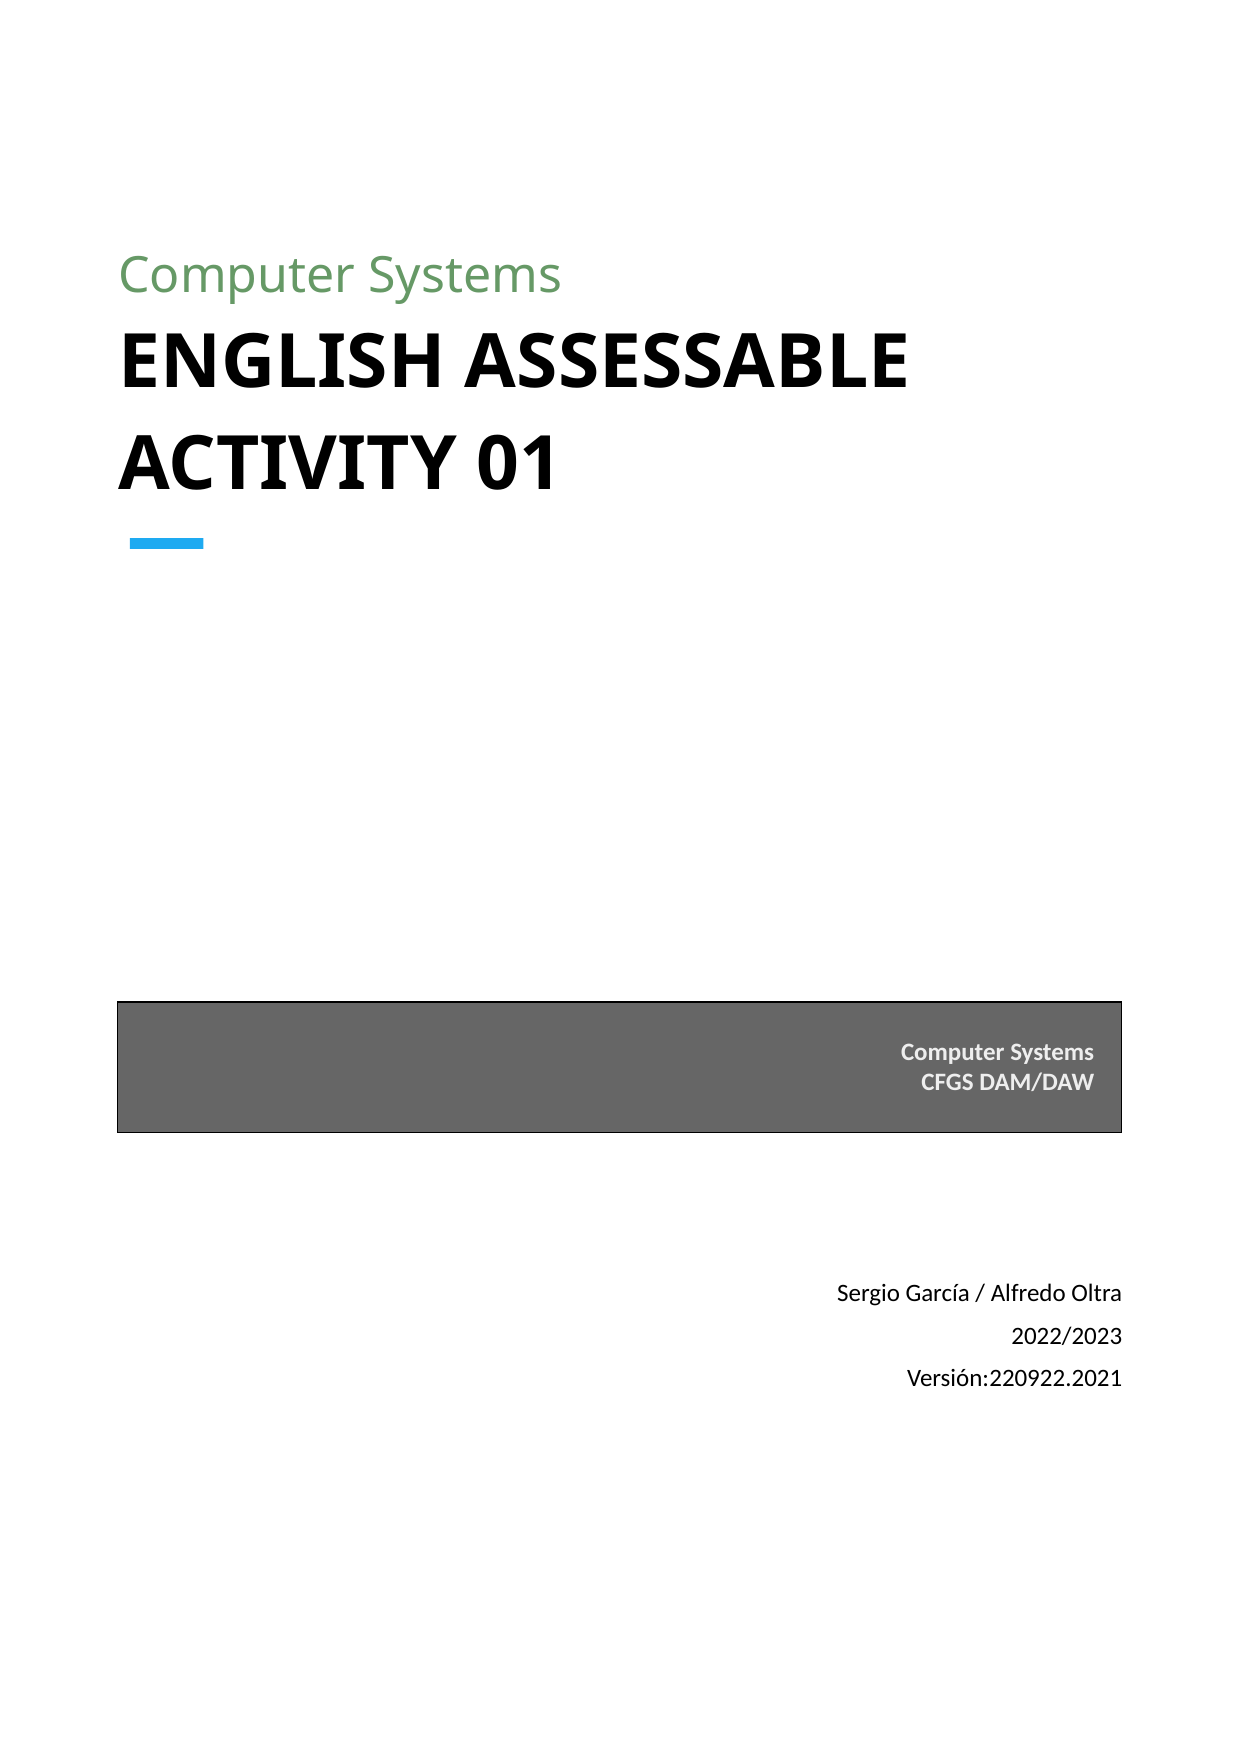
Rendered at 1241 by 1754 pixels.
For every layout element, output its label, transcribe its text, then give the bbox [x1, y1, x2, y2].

picture [129, 538, 204, 549]
text Sergio García / Alfredo Oltra [231, 1277, 1122, 1308]
text 2022/2023 [118, 1320, 1122, 1350]
text Computer Systems English Assessable Activity 01 [118, 239, 1122, 512]
text CFGS DAM/DAW [121, 1066, 1094, 1097]
text Versión:220922.2020 [118, 1362, 1122, 1393]
text Computer Systems [121, 1036, 1094, 1066]
